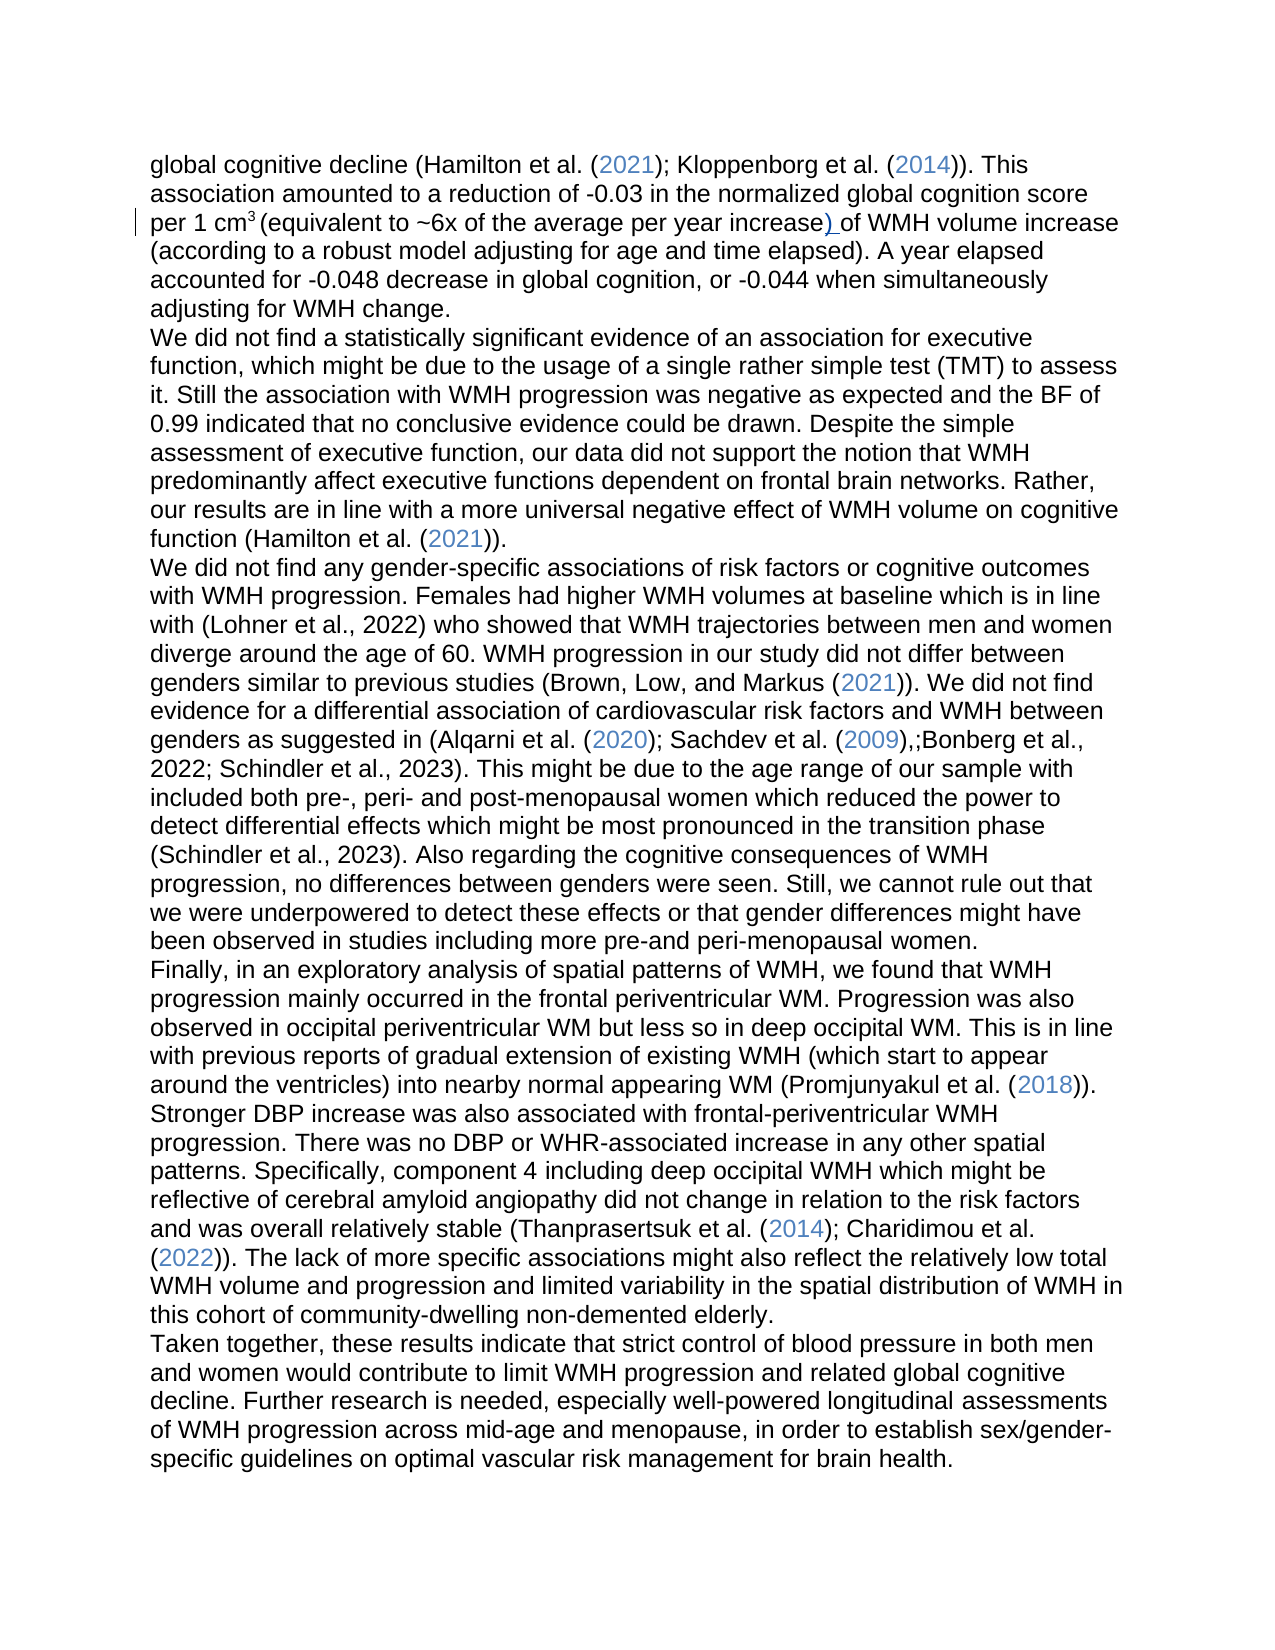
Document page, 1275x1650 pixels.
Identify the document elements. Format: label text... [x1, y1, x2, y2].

text global cognitive decline (Hamilton et al. (2021); Kloppenborg et al. (2014)). This association amounted to a reduction of -0.03 in the normalized global cognition score per 1 cm3 (equivalent to ~6x of the average per year increase) of WMH volume increase (according to a robust model adjusting for age and time elapsed). A year elapsed accounted for -0.048 decrease in global cognition, or -0.044 when simultaneously adjusting for WMH change. We did not find a statistically significant evidence of an association for executive function, which might be due to the usage of a single rather simple test (TMT) to assess it. Still the association with WMH progression was negative as expected and the BF of 0.99 indicated that no conclusive evidence could be drawn. Despite the simple assessment of executive function, our data did not support the notion that WMH predominantly affect executive functions dependent on frontal brain networks. Rather, our results are in line with a more universal negative effect of WMH volume on cognitive function (Hamilton et al. (2021)). We did not find any gender-specific associations of risk factors or cognitive outcomes with WMH progression. Females had higher WMH volumes at baseline which is in line with (Lohner et al., 2022) who showed that WMH trajectories between men and women diverge around the age of 60. WMH progression in our study did not differ between genders similar to previous studies (Brown, Low, and Markus (2021)). We did not find evidence for a differential association of cardiovascular risk factors and WMH between genders as suggested in (Alqarni et al. (2020); Sachdev et al. (2009),;Bonberg et al., 2022; Schindler et al., 2023). This might be due to the age range of our sample with included both pre-, peri- and post-menopausal women which reduced the power to detect differential effects which might be most pronounced in the transition phase (Schindler et al., 2023). Also regarding the cognitive consequences of WMH progression, no differences between genders were seen. Still, we cannot rule out that we were underpowered to detect these effects or that gender differences might have been observed in studies including more pre-and peri-menopausal women. Finally, in an exploratory analysis of spatial patterns of WMH, we found that WMH progression mainly occurred in the frontal periventricular WM. Progression was also observed in occipital periventricular WM but less so in deep occipital WM. This is in line with previous reports of gradual extension of existing WMH (which start to appear around the ventricles) into nearby normal appearing WM (Promjunyakul et al. (2018)). Stronger DBP increase was also associated with frontal-periventricular WMH progression. There was no DBP or WHR-associated increase in any other spatial patterns. Specifically, component 4 including deep occipital WMH which might be reflective of cerebral amyloid angiopathy did not change in relation to the risk factors and was overall relatively stable (Thanprasertsuk et al. (2014); Charidimou et al. (2022)). The lack of more specific associations might also reflect the relatively low total WMH volume and progression and limited variability in the spatial distribution of WMH in this cohort of community-dwelling non-demented elderly. Taken together, these results indicate that strict control of blood pressure in both men and women would contribute to limit WMH progression and related global cognitive decline. Further research is needed, especially well-powered longitudinal assessments of WMH progression across mid-age and menopause, in order to establish sex/gender-specific guidelines on optimal vascular risk management for brain health. [150, 150, 1125, 1472]
